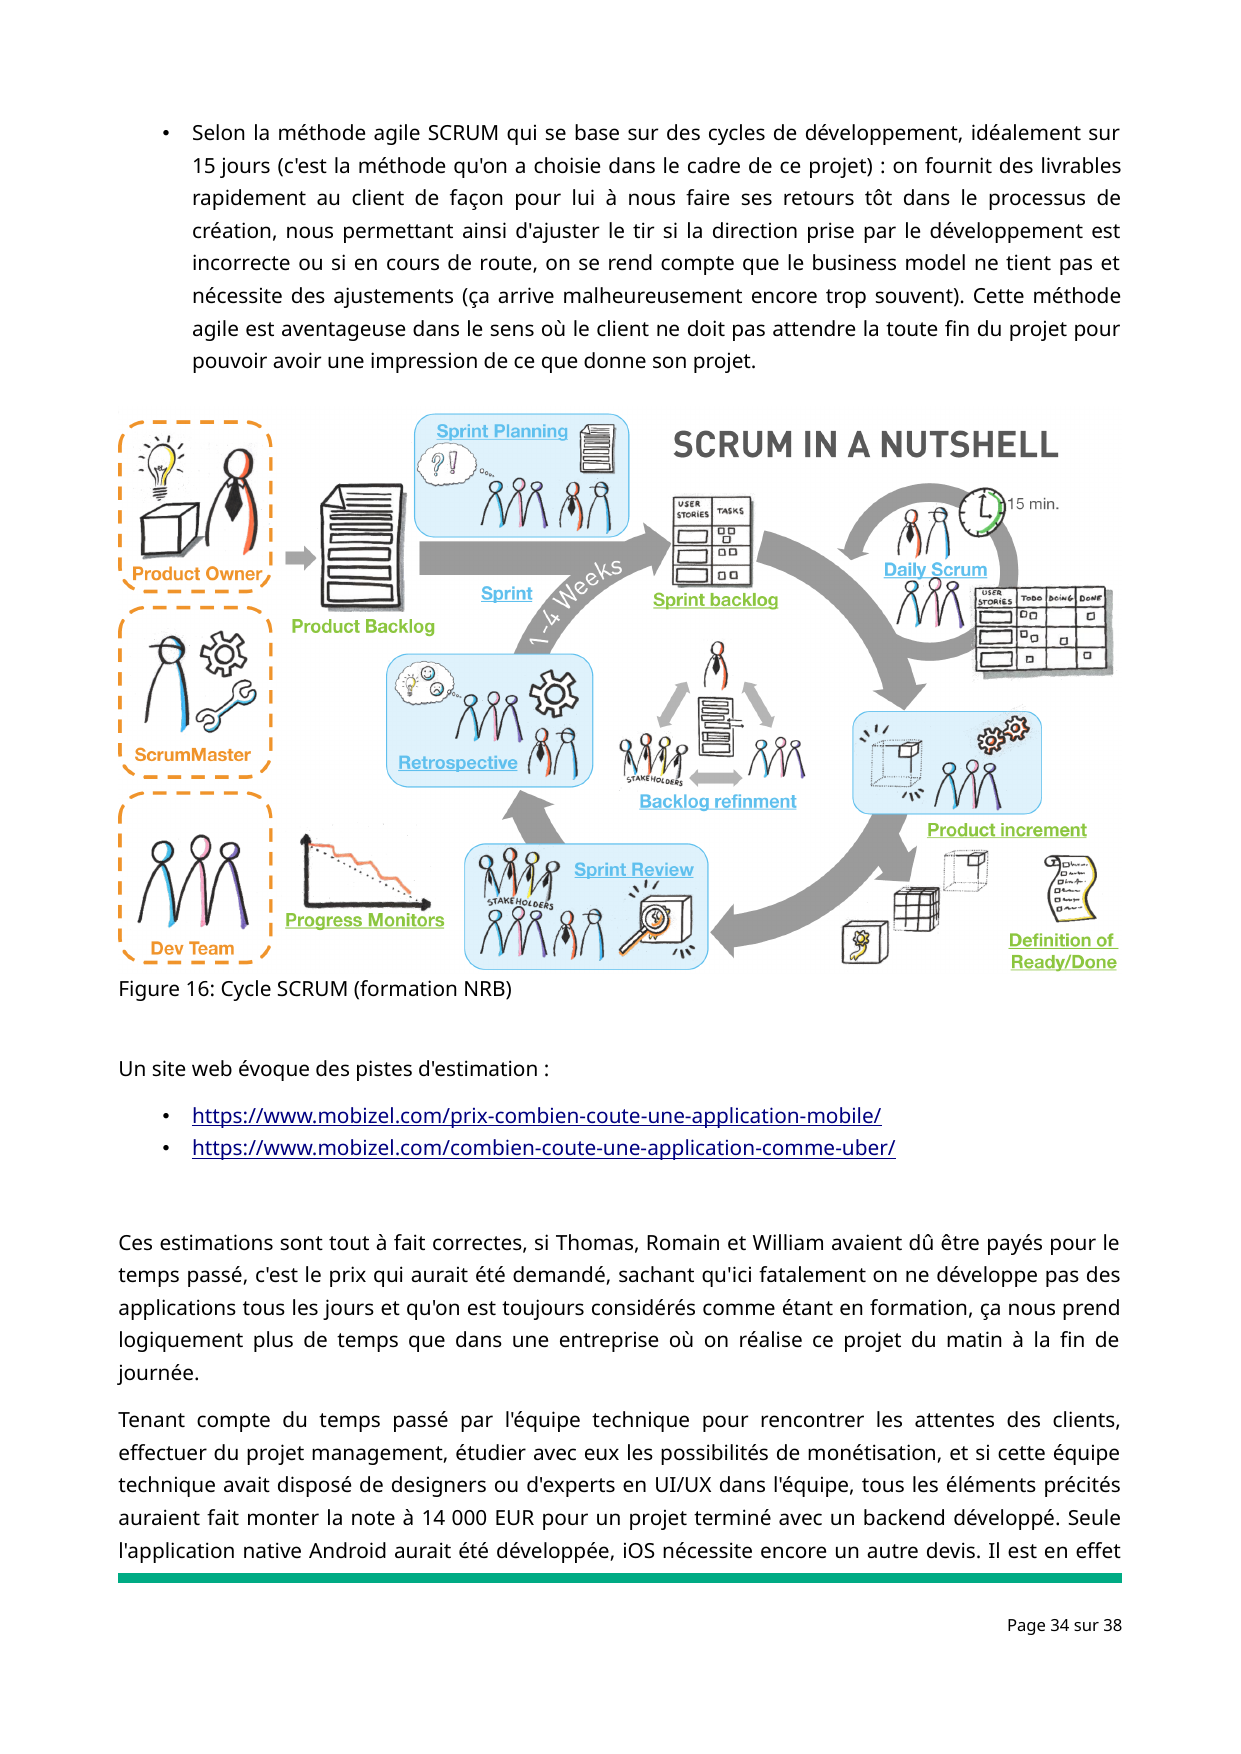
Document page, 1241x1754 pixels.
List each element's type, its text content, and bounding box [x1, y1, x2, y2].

list https://www.mobizel.com/prix-combien-coute-une-application-mobile/ [162, 1101, 1122, 1129]
picture [118, 406, 1123, 974]
text Un site web évoque des pistes d'estimation : [118, 1054, 1122, 1082]
list Selon la méthode agile SCRUM qui se base sur des cycles de développement, idéalement sur 15 jours (c'est la méthode qu'on a choisie dans le cadre de ce projet) : on fournit des livrables rapidement au client de façon pour lui à nous faire ses retours tôt dans le processus de création, nous permettant ainsi d'ajuster le tir si la direction prise par le développement est incorrecte ou si en cours de route, on se rend compte que le business model ne tient pas et nécessite des ajustements (ça arrive malheureusement encore trop souvent). Cette méthode agile est aventageuse dans le sens où le client ne doit pas attendre la toute fin du projet pour pouvoir avoir une impression de ce que donne son projet. [162, 118, 1122, 375]
text Tenant compte du temps passé par l'équipe technique pour rencontrer les attentes des clients, effectuer du projet management, étudier avec eux les possibilités de monétisation, et si cette équipe technique avait disposé de designers ou d'experts en UI/UX dans l'équipe, tous les éléments précités auraient fait monter la note à 14 000 EUR pour un projet terminé avec un backend développé. Seule l'application native Android aurait été développée, iOS nécessite encore un autre devis. Il est en effet [118, 1405, 1122, 1564]
list https://www.mobizel.com/combien-coute-une-application-comme-uber/ [162, 1133, 1122, 1162]
text Ces estimations sont tout à fait correctes, si Thomas, Romain et William avaient dû être payés pour le temps passé, c'est le prix qui aurait été demandé, sachant qu'ici fatalement on ne développe pas des applications tous les jours et qu'on est toujours considérés comme étant en formation, ça nous prend logiquement plus de temps que dans une entreprise où on réalise ce projet du matin à la fin de journée. [118, 1228, 1122, 1387]
text Figure 16: Cycle SCRUM (formation NRB) [118, 974, 1122, 1002]
